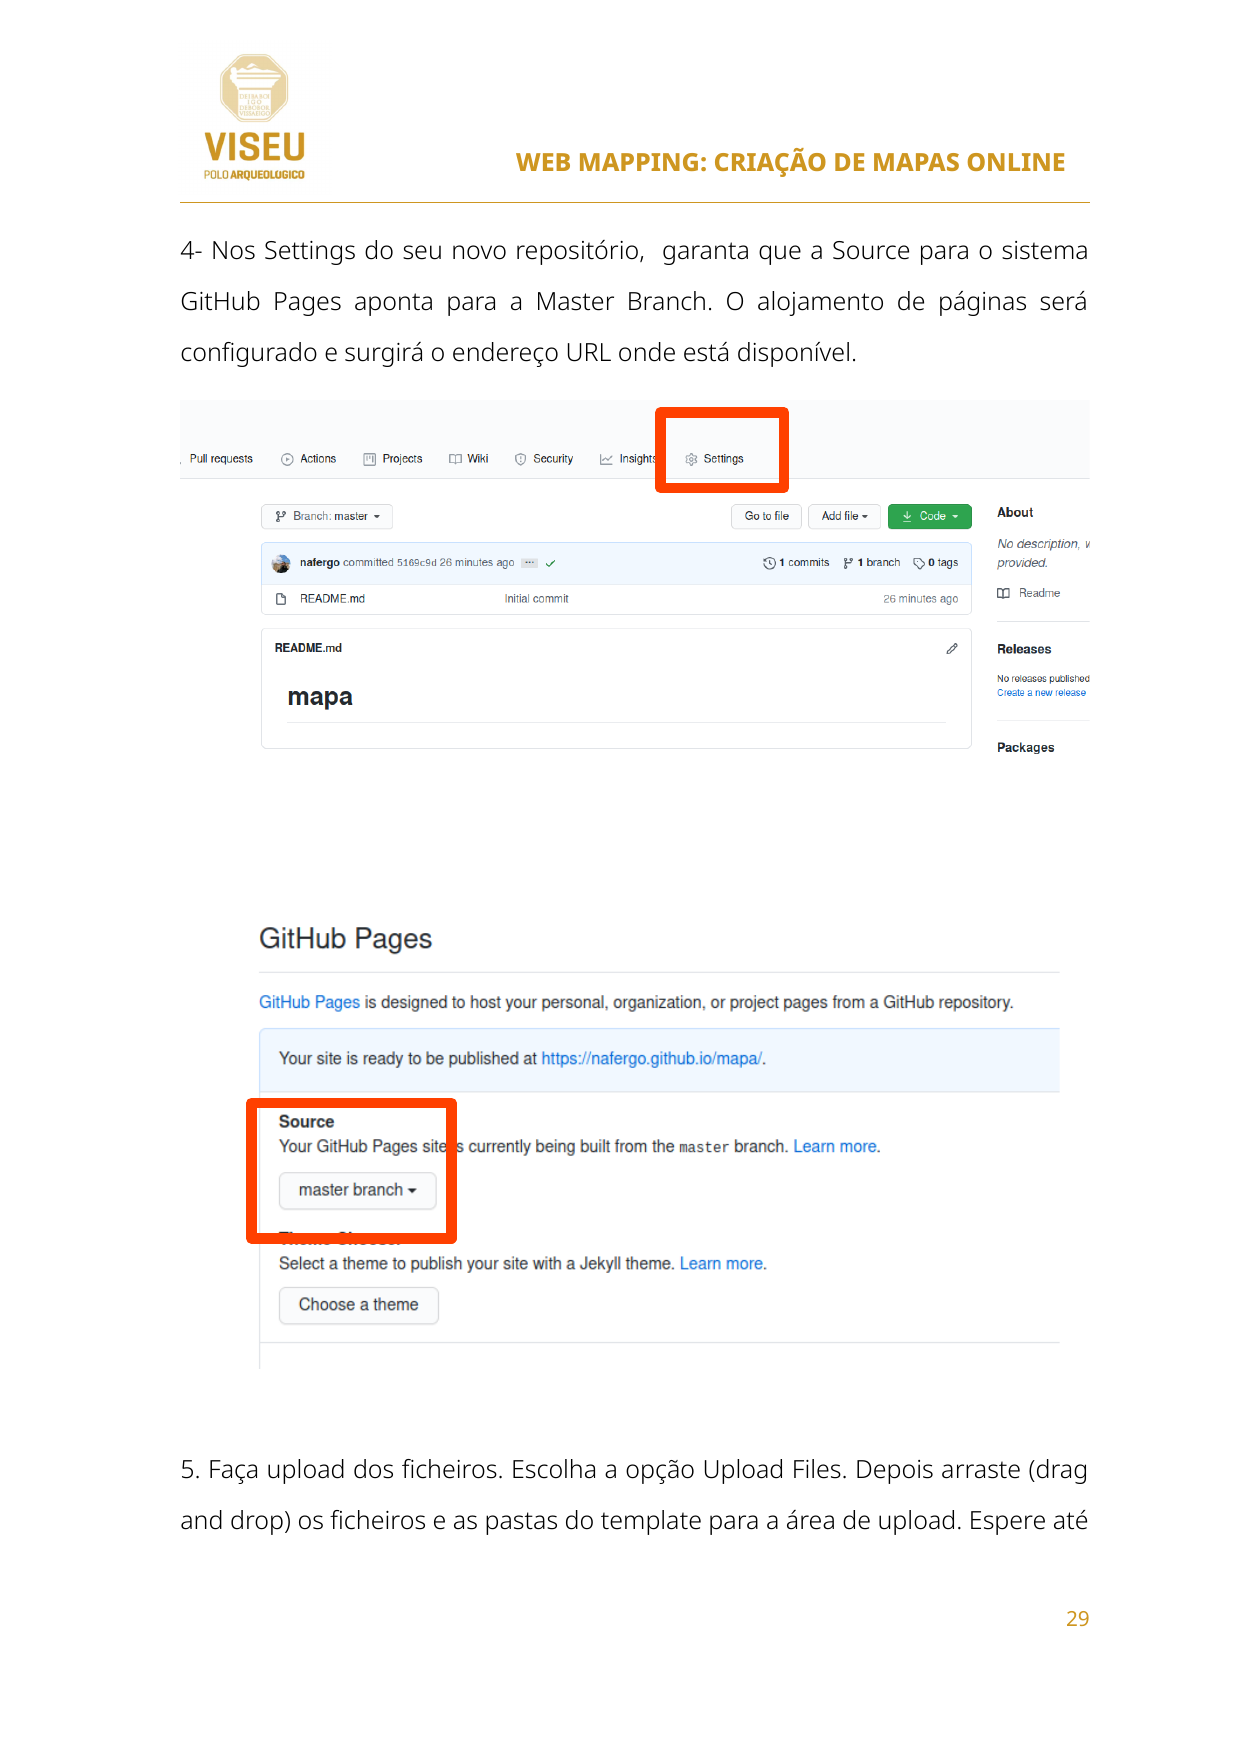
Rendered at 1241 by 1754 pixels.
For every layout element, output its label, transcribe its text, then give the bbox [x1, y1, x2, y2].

text 4- Nos Settings do seu novo repositório, garanta que a Source para o sistema GitHub Pages aponta para a Master Branch. O alojamento de páginas será configurado e surgirá o endereço URL onde está disponível. [180, 232, 1090, 368]
text 5. Faça upload dos ficheiros. Escolha a opção Upload Files. Depois arraste (drag and drop) os ficheiros e as pastas do template para a área de upload. Espere até [180, 1451, 1090, 1536]
picture [210, 892, 1060, 1369]
picture [180, 400, 1090, 756]
